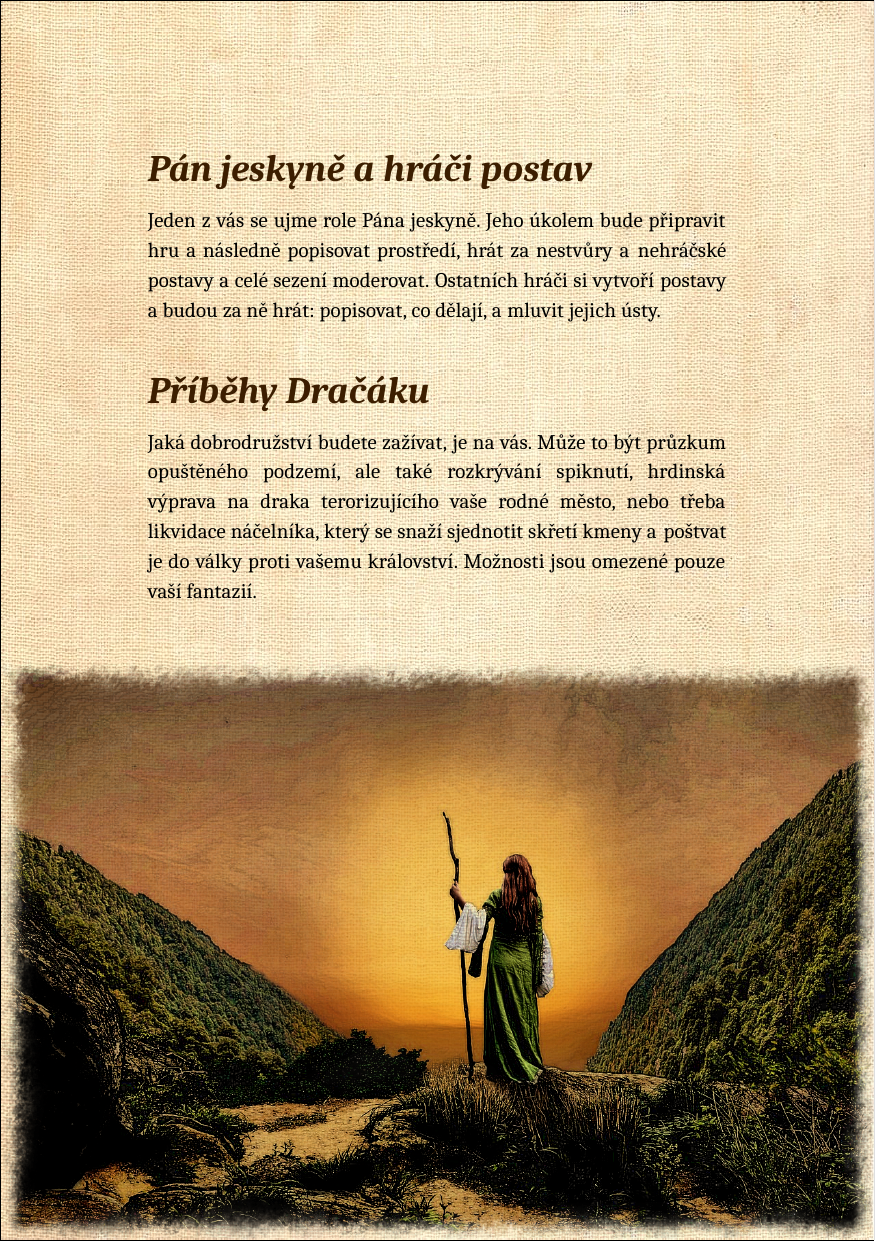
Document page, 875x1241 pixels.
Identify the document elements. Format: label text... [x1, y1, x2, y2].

picture [0, 1, 874, 1241]
subtitle Pán jeskyně a⁠ hráči postav [148, 148, 726, 191]
subtitle Příběhy Dračáku [148, 369, 726, 413]
text Jeden z⁠ vás se ujme role Pána jeskyně. Jeho úkolem bude připravit hru a⁠ následně popisovat prostředí, hrát za nestvůry a⁠ nehráčské postavy a⁠ celé sezení moderovat. Ostatních hráči si vytvoří postavy a⁠ budou za ně hrát: popisovat, co dělají, a⁠ mluvit jejich ústy. [148, 208, 726, 322]
text Jaká dobrodružství budete zažívat, je na vás. Může to být průzkum opuštěného podzemí, ale také rozkrývání spiknutí, hrdinská výprava na draka terorizujícího vaše rodné město, nebo třeba likvidace náčelníka, který se snaží sjednotit skřetí kmeny a⁠ poštvat je do války proti vašemu království. Možnosti jsou omezené pouze vaší fantazií. [148, 430, 726, 604]
